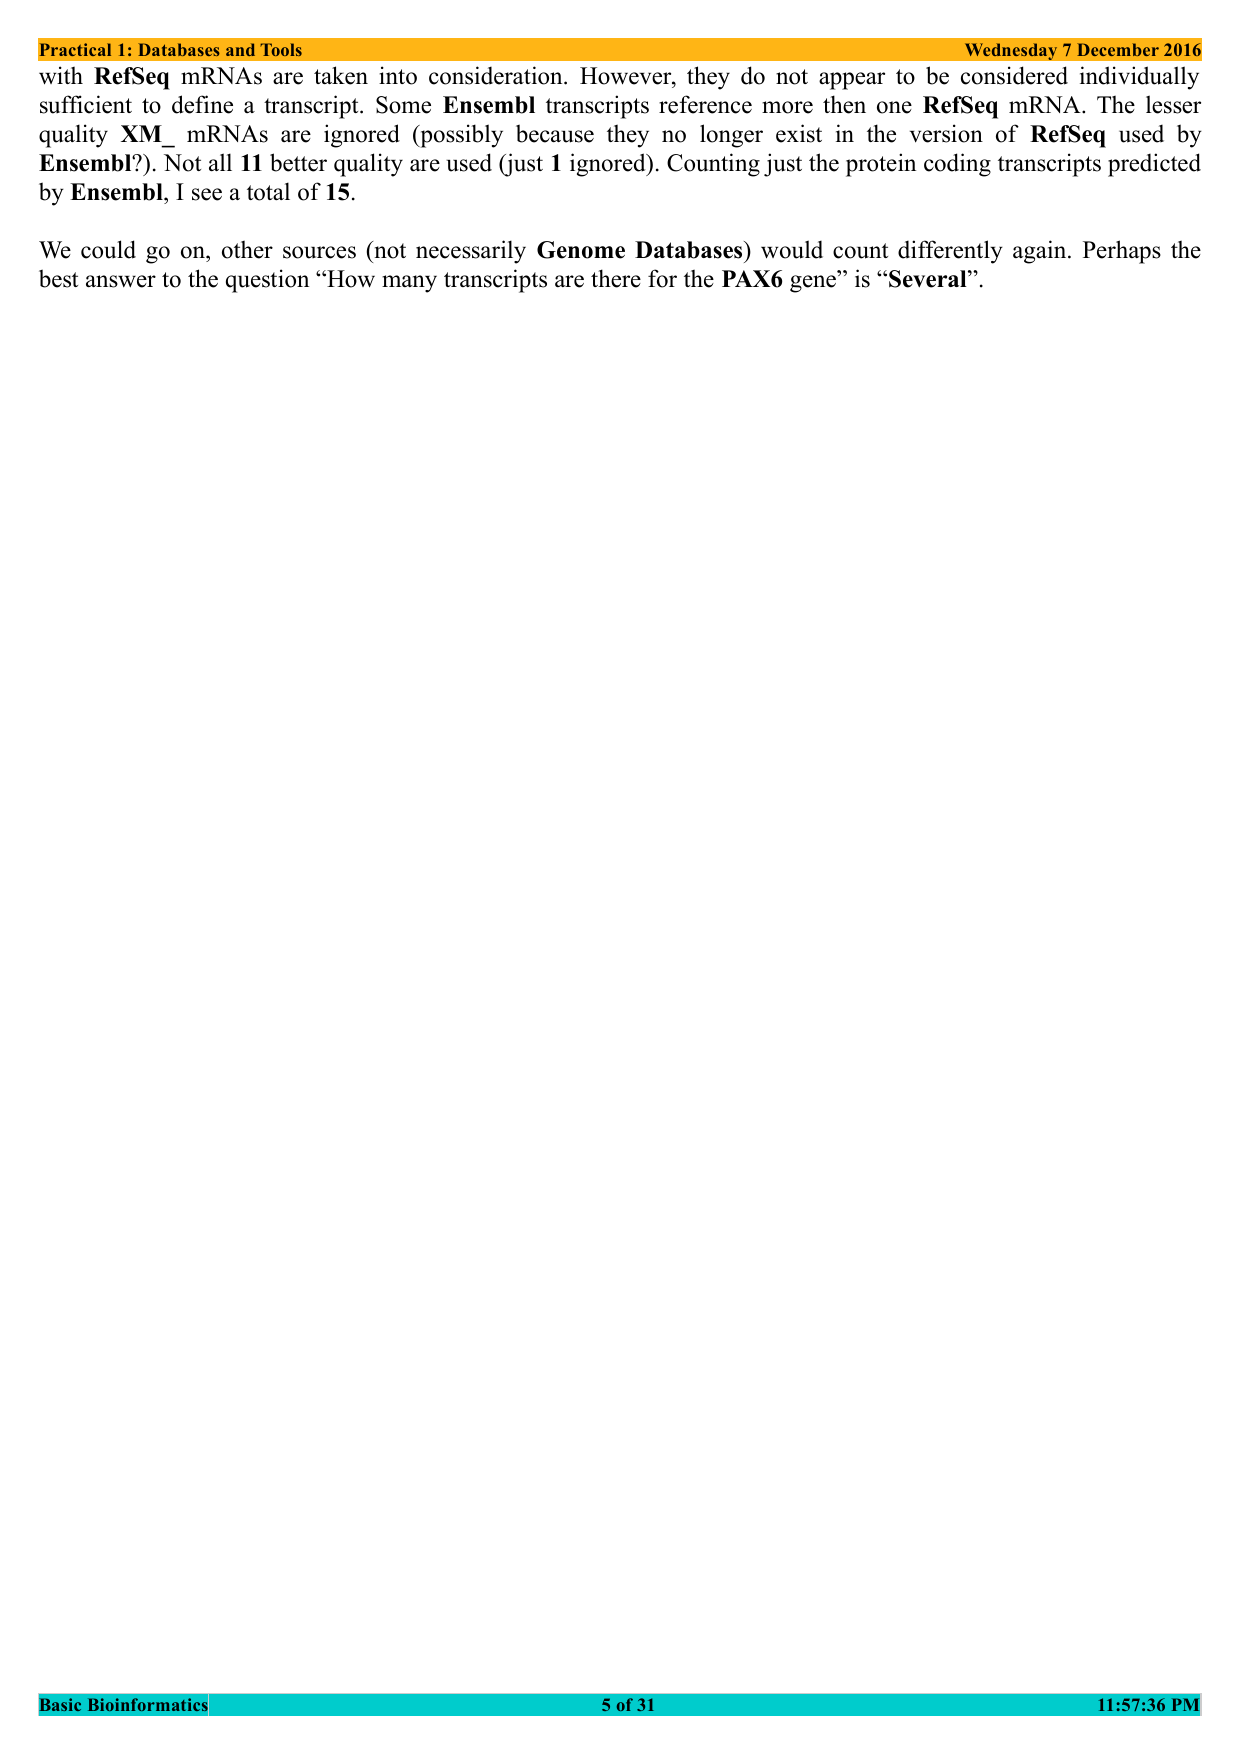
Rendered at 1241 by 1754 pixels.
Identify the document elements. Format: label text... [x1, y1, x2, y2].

text with RefSeq mRNAs are taken into consideration. However, they do not appear to be considered individually sufficient to define a transcript. Some Ensembl transcripts reference more then one RefSeq mRNA. The lesser quality XM_ mRNAs are ignored (possibly because they no longer exist in the version of RefSeq used by Ensembl?). Not all 11 better quality are used (just 1 ignored). Counting just the protein coding transcripts predicted by Ensembl, I see a total of 15. [38, 61, 1202, 206]
text We could go on, other sources (not necessarily Genome Databases) would count differently again. Perhaps the best answer to the question “How many transcripts are there for the PAX6 gene” is “Several”. [38, 235, 1202, 293]
